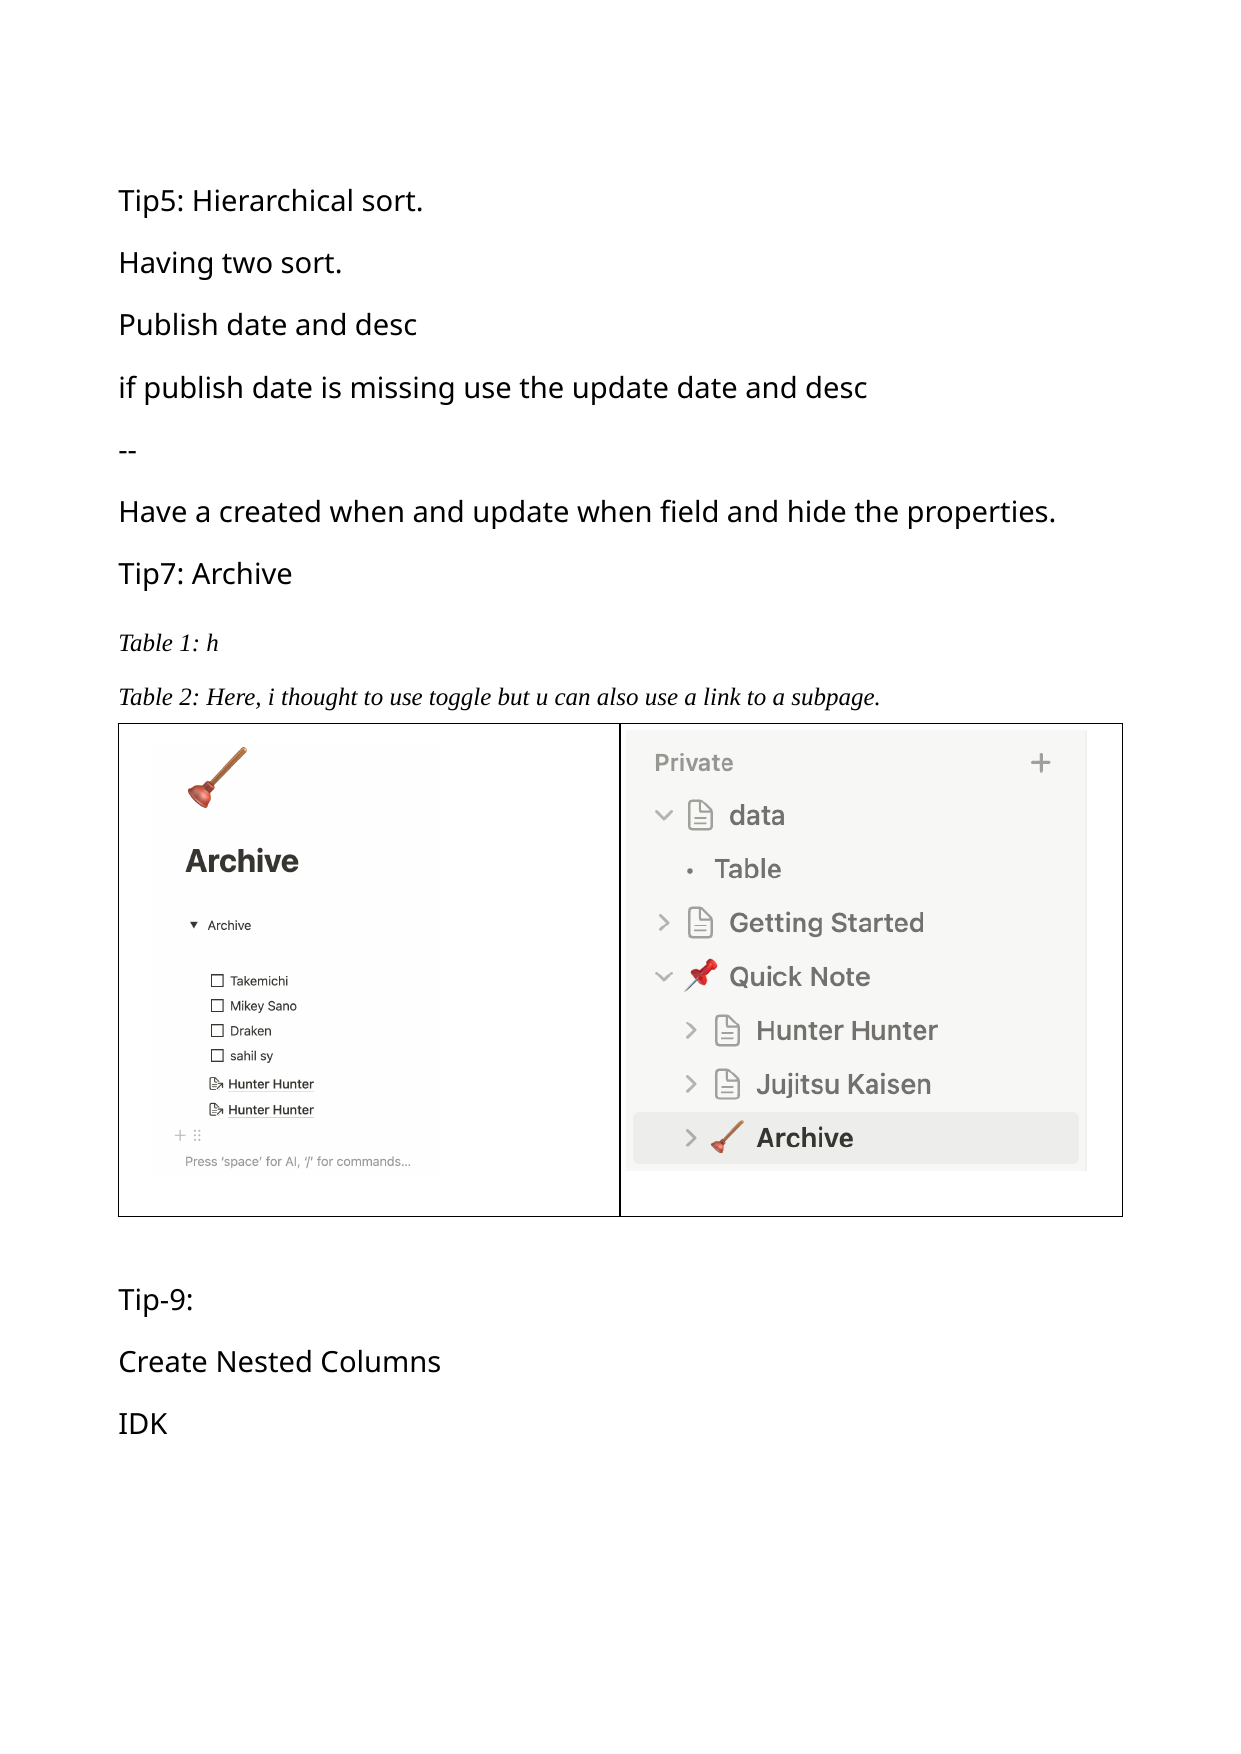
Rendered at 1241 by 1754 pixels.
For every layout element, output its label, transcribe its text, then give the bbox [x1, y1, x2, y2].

text Create Nested Columns [118, 1341, 1122, 1381]
text Tip5: Hierarchical sort. [118, 180, 1122, 220]
text Tip7: Archive [118, 553, 1122, 593]
text Table 1: h [118, 628, 1122, 657]
picture [625, 730, 1117, 1171]
table_header [119, 724, 619, 1216]
picture [151, 738, 441, 1181]
text -- [118, 429, 1122, 469]
text Having two sort. [118, 242, 1122, 282]
table_header [621, 724, 1122, 1216]
text Have a created when and update when field and hide the properties. [118, 491, 1122, 531]
text Table 2: Here, i thought to use toggle but u can also use a link to a subpage. [118, 682, 1122, 711]
text if publish date is missing use the update date and desc [118, 367, 1122, 407]
text IDK [118, 1403, 1122, 1443]
text Publish date and desc [118, 305, 1122, 344]
text Tip-9: [118, 1279, 1122, 1319]
